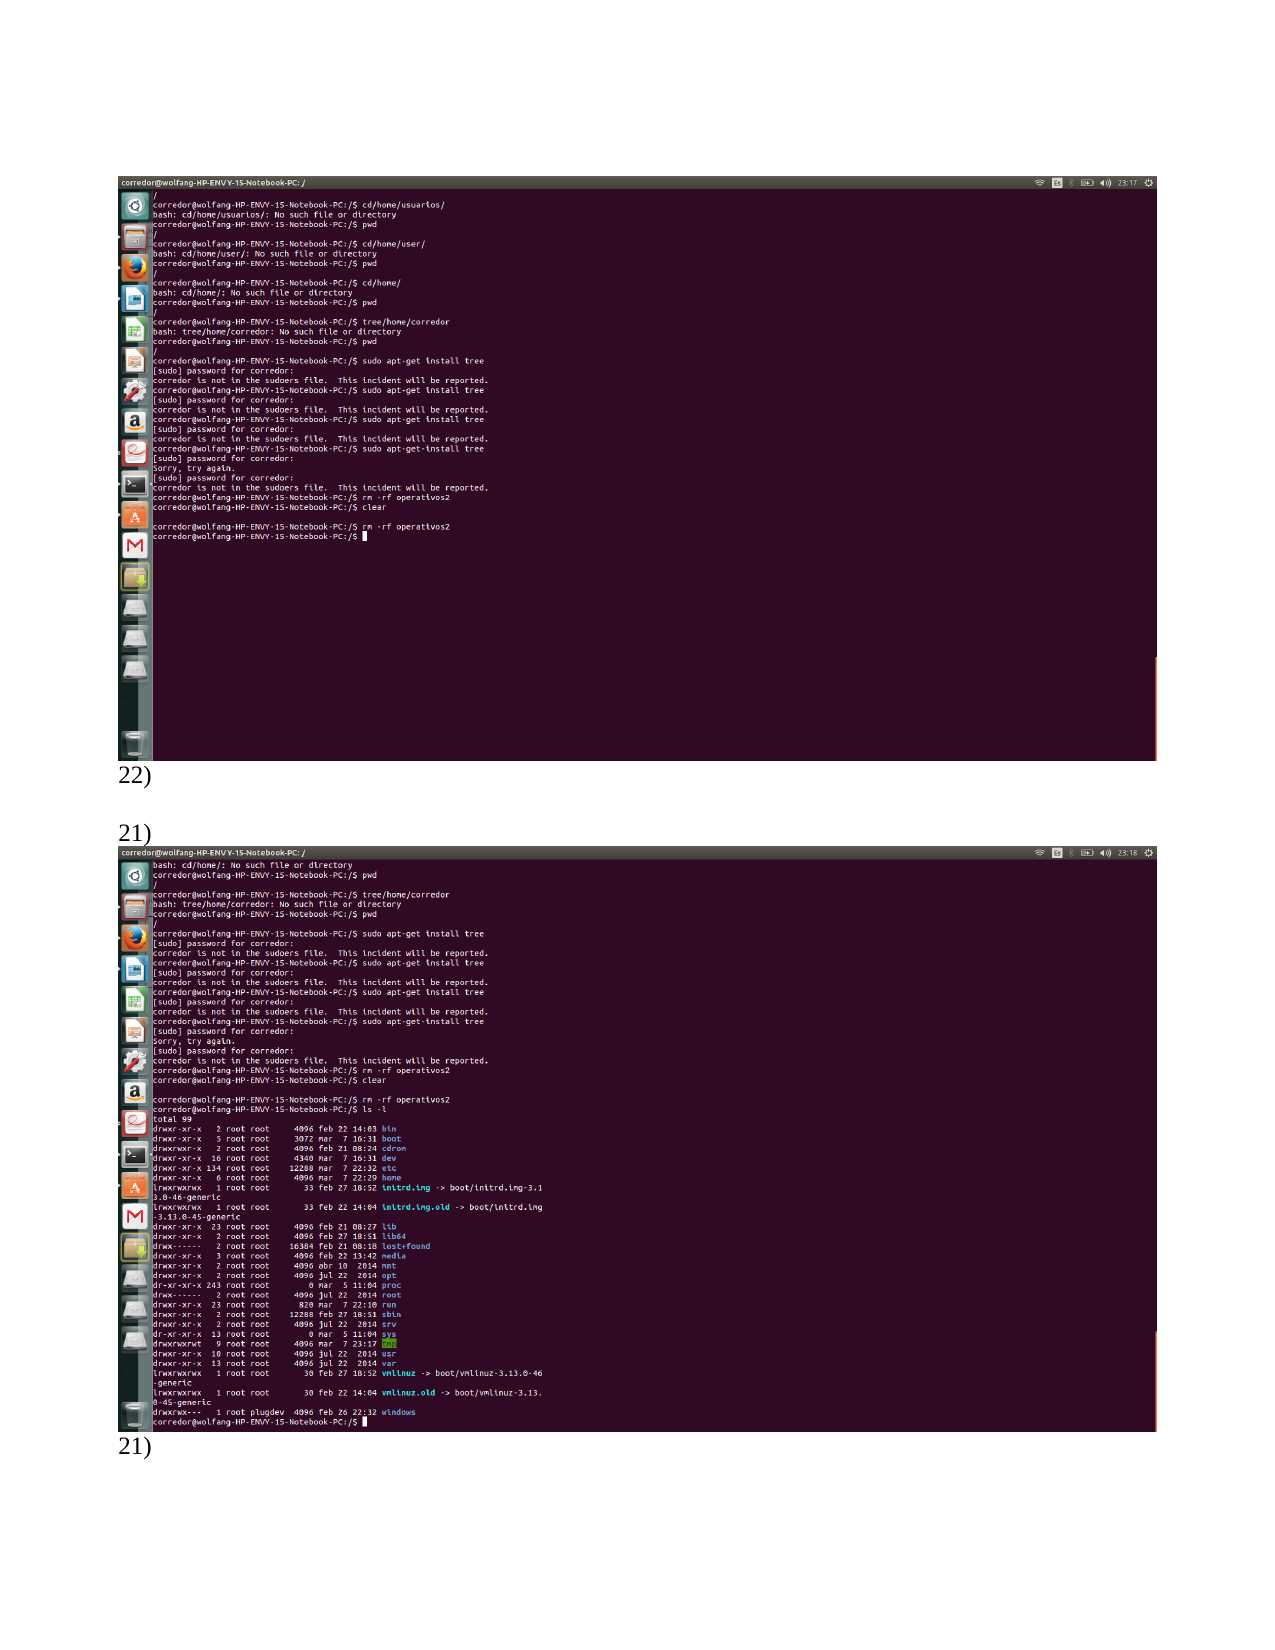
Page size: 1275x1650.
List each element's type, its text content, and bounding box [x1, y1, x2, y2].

text 22) [118, 761, 1157, 789]
picture [118, 846, 1157, 1432]
text 21) [118, 818, 1157, 846]
picture [118, 176, 1157, 761]
text 21) [118, 1432, 1157, 1460]
